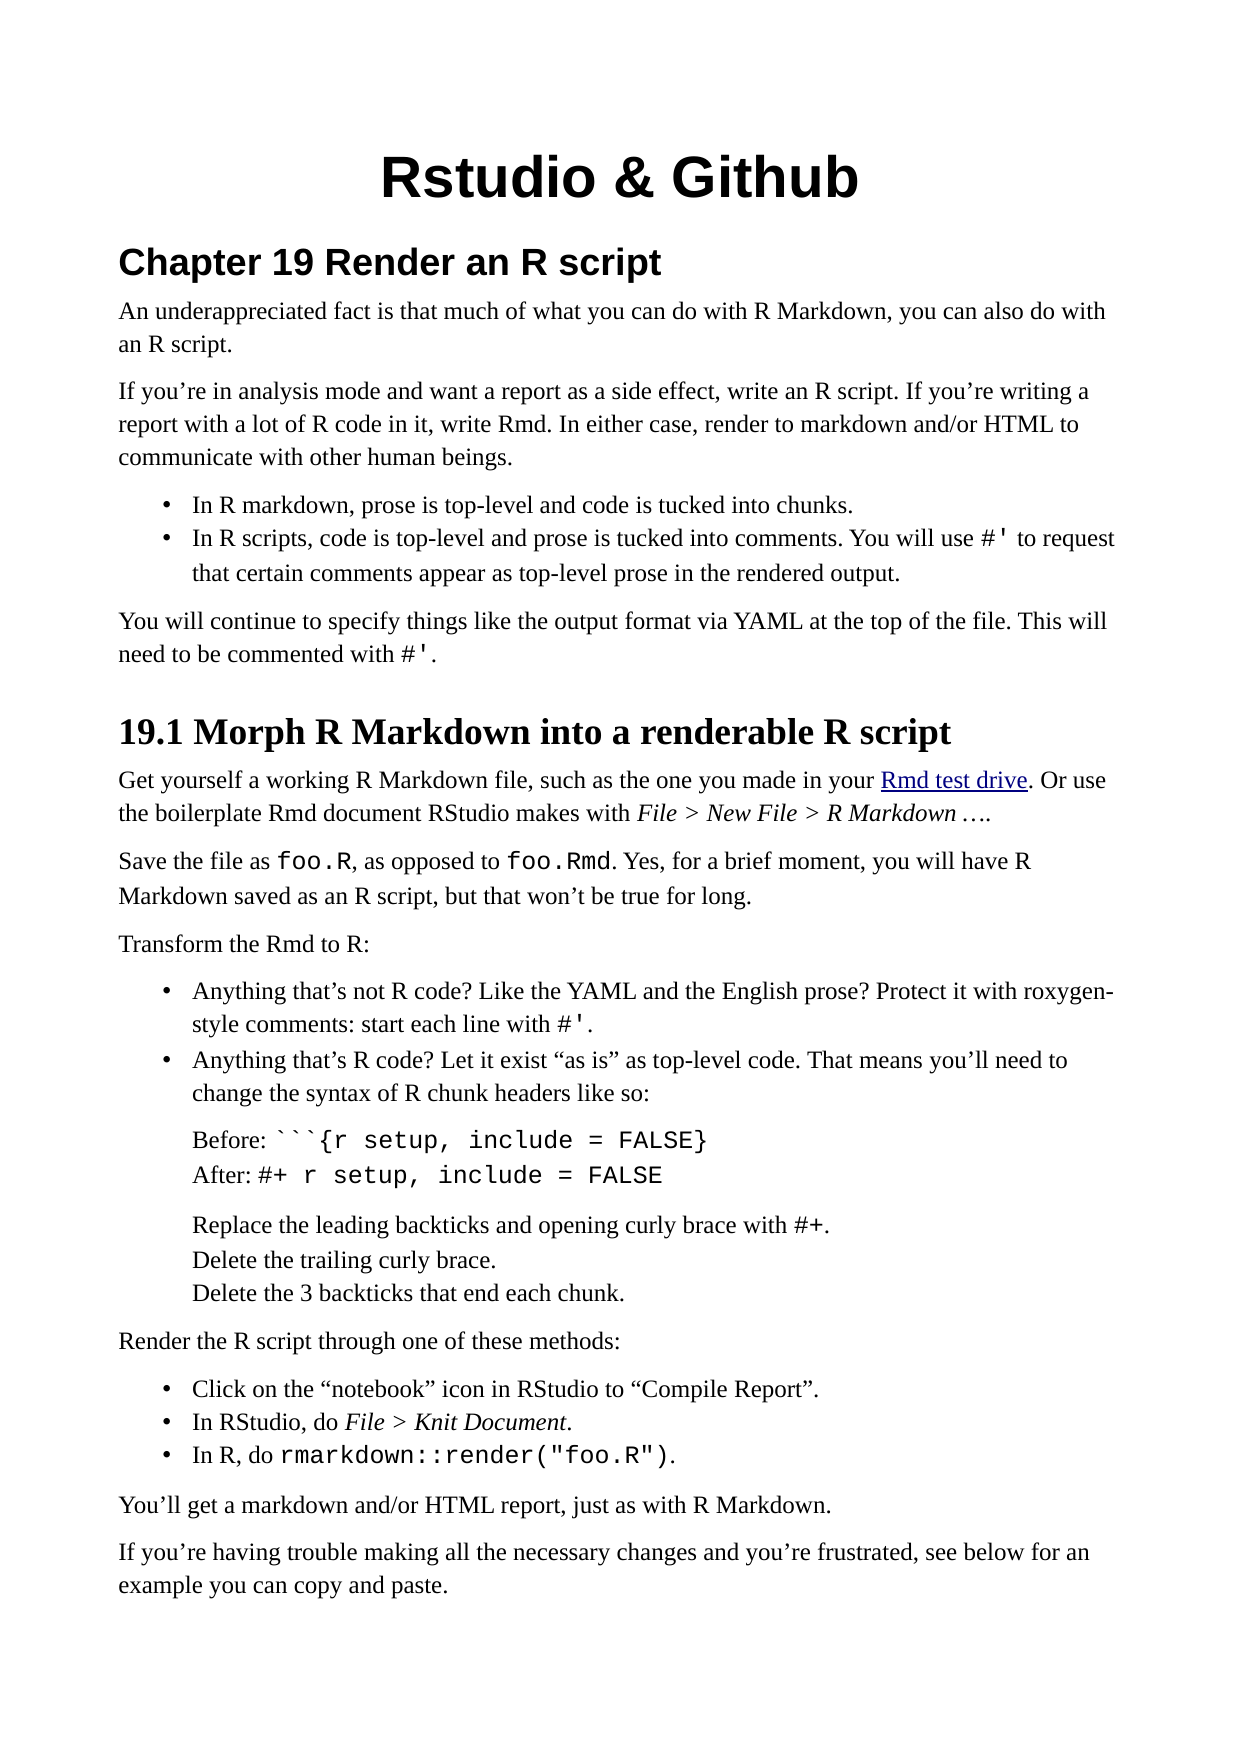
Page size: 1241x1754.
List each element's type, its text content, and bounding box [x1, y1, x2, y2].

text Render the R script through one of these methods: [118, 1326, 1122, 1355]
text Get yourself a working R Markdown file, such as the one you made in your Rmd test drive. Or use the boilerplate Rmd document RStudio makes with File > New File > R Markdown …. [118, 765, 1122, 827]
text If you’re having trouble making all the necessary changes and you’re frustrated, see below for an example you can copy and paste. [118, 1537, 1122, 1599]
text You’ll get a markdown and/or HTML report, just as with R Markdown. [118, 1490, 1122, 1518]
list In R, do rmarkdown::render("foo.R"). [162, 1440, 1122, 1471]
list Click on the “notebook” icon in RStudio to “Compile Report”. [162, 1374, 1122, 1402]
list Anything that’s not R code? Like the YAML and the English prose? Protect it with roxygen-style comments: start each line with #'. [162, 976, 1122, 1040]
list Replace the leading backticks and opening curly brace with #+. Delete the trailing curly brace. Delete the 3 backticks that end each chunk. [162, 1210, 1122, 1307]
list In R scripts, code is top-level and prose is tucked into comments. You will use #' to request that certain comments appear as top-level prose in the rendered output. [162, 523, 1122, 587]
list Before: ```{r setup, include = FALSE} After: #+ r setup, include = FALSE [162, 1125, 1122, 1191]
text Transform the Rmd to R: [118, 929, 1122, 957]
list In R markdown, prose is top-level and code is tucked into chunks. [162, 490, 1122, 519]
subtitle Chapter 19 Render an R script [118, 240, 1122, 283]
text Save the file as foo.R, as opposed to foo.Rmd. Yes, for a brief moment, you will have R Markdown saved as an R script, but that won’t be true for long. [118, 846, 1122, 910]
subtitle 19.1 Morph R Markdown into a renderable R script [118, 710, 1122, 753]
list Anything that’s R code? Let it exist “as is” as top-level code. That means you’ll need to change the syntax of R chunk headers like so: [162, 1045, 1122, 1106]
text An underappreciated fact is that much of what you can do with R Markdown, you can also do with an R script. [118, 296, 1122, 358]
list In RStudio, do File > Knit Document. [162, 1407, 1122, 1436]
text If you’re in analysis mode and want a report as a side effect, write an R script. If you’re writing a report with a lot of R code in it, write Rmd. In either case, render to markdown and/or HTML to communicate with other human beings. [118, 376, 1122, 471]
text You will continue to specify things like the output format via YAML at the top of the file. This will need to be commented with #'. [118, 606, 1122, 670]
